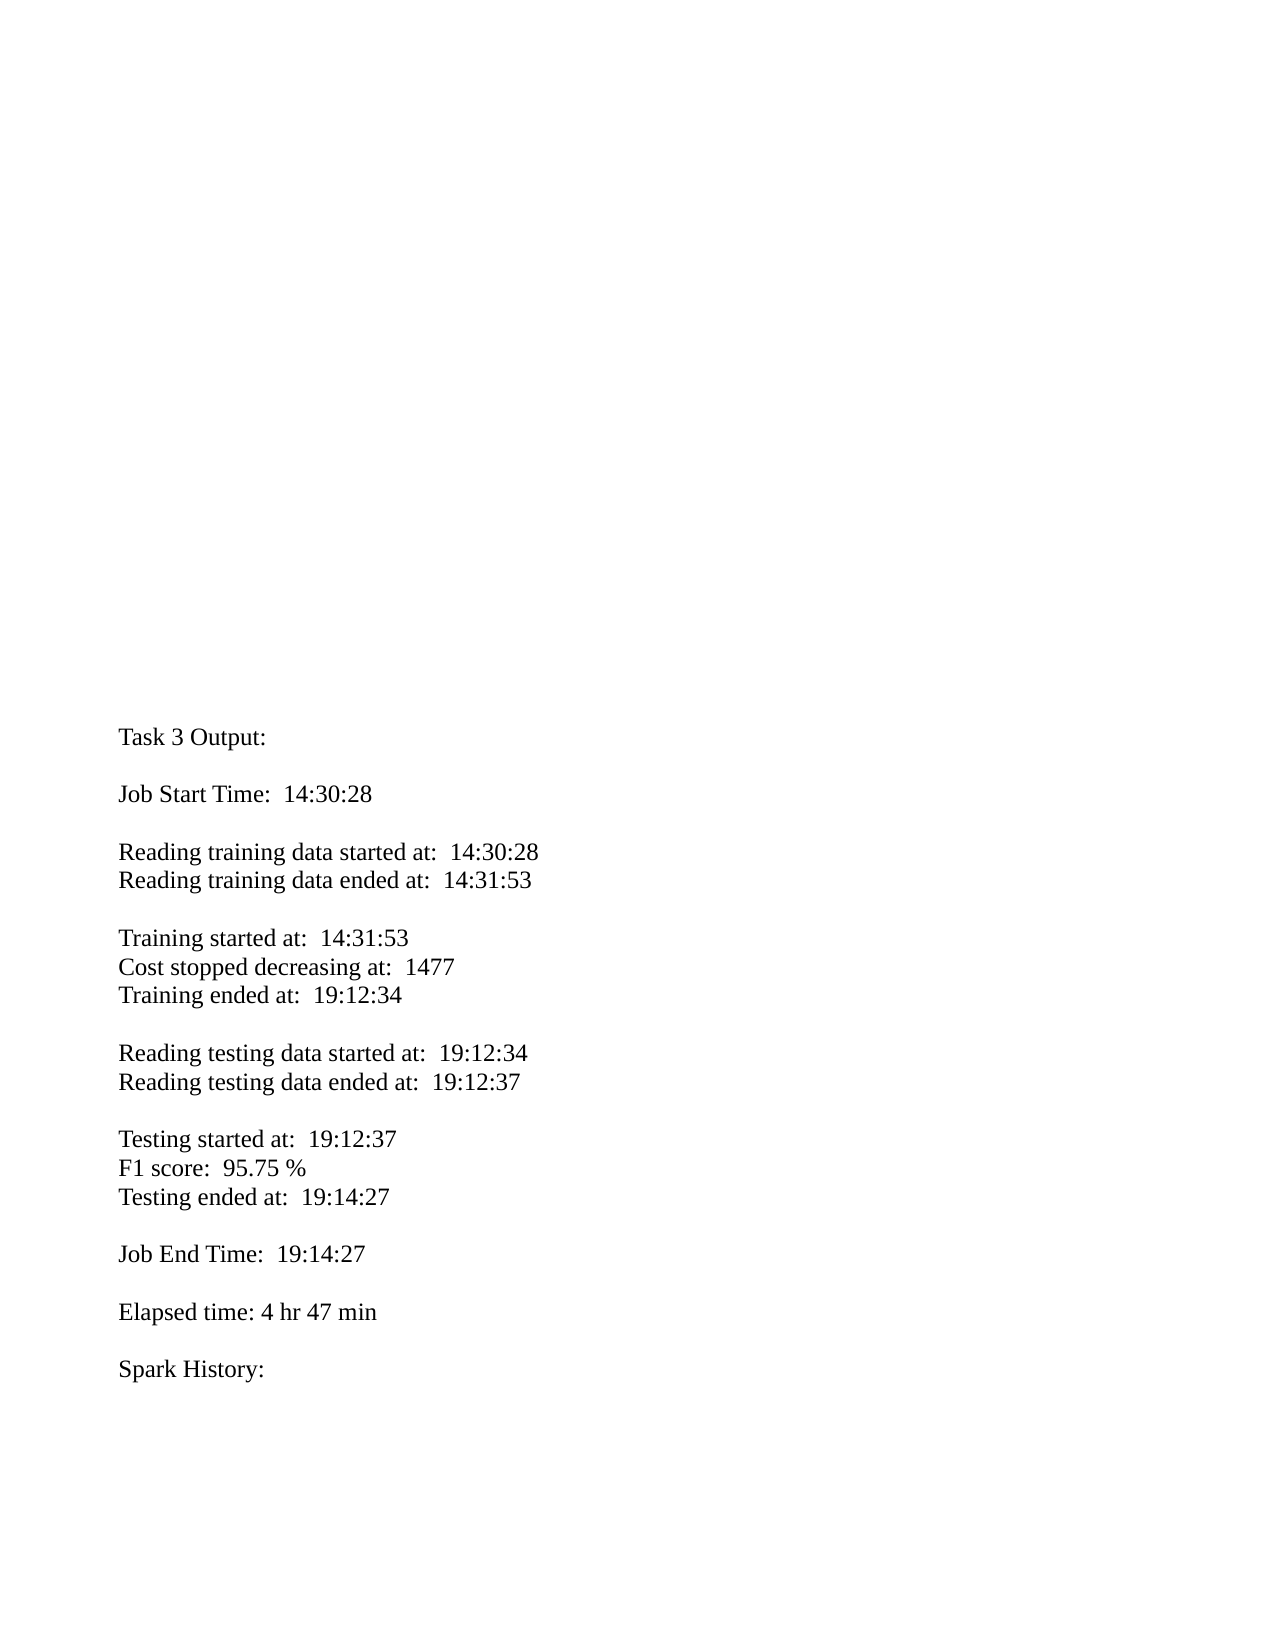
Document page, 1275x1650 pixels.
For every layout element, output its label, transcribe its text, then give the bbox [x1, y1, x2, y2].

text Training started at: 14:31:53 [118, 923, 1157, 952]
text Testing started at: 19:12:37 [118, 1124, 1157, 1153]
text Task 3 Output: [118, 722, 1157, 751]
text Reading testing data ended at: 19:12:37 [118, 1067, 1157, 1096]
text Reading training data started at: 14:30:28 [118, 837, 1157, 866]
text Testing ended at: 19:14:27 [118, 1182, 1157, 1211]
text Cost stopped decreasing at: 1477 [118, 952, 1157, 981]
text Spark History: [118, 1354, 1157, 1383]
text Reading training data ended at: 14:31:53 [118, 866, 1157, 894]
text Training ended at: 19:12:34 [118, 981, 1157, 1009]
text Job End Time: 19:14:27 [118, 1239, 1157, 1268]
text Elapsed time: 4 hr 47 min [118, 1297, 1157, 1326]
text Job Start Time: 14:30:28 [118, 779, 1157, 808]
text F1 score: 95.75 % [118, 1153, 1157, 1182]
text Reading testing data started at: 19:12:34 [118, 1038, 1157, 1067]
